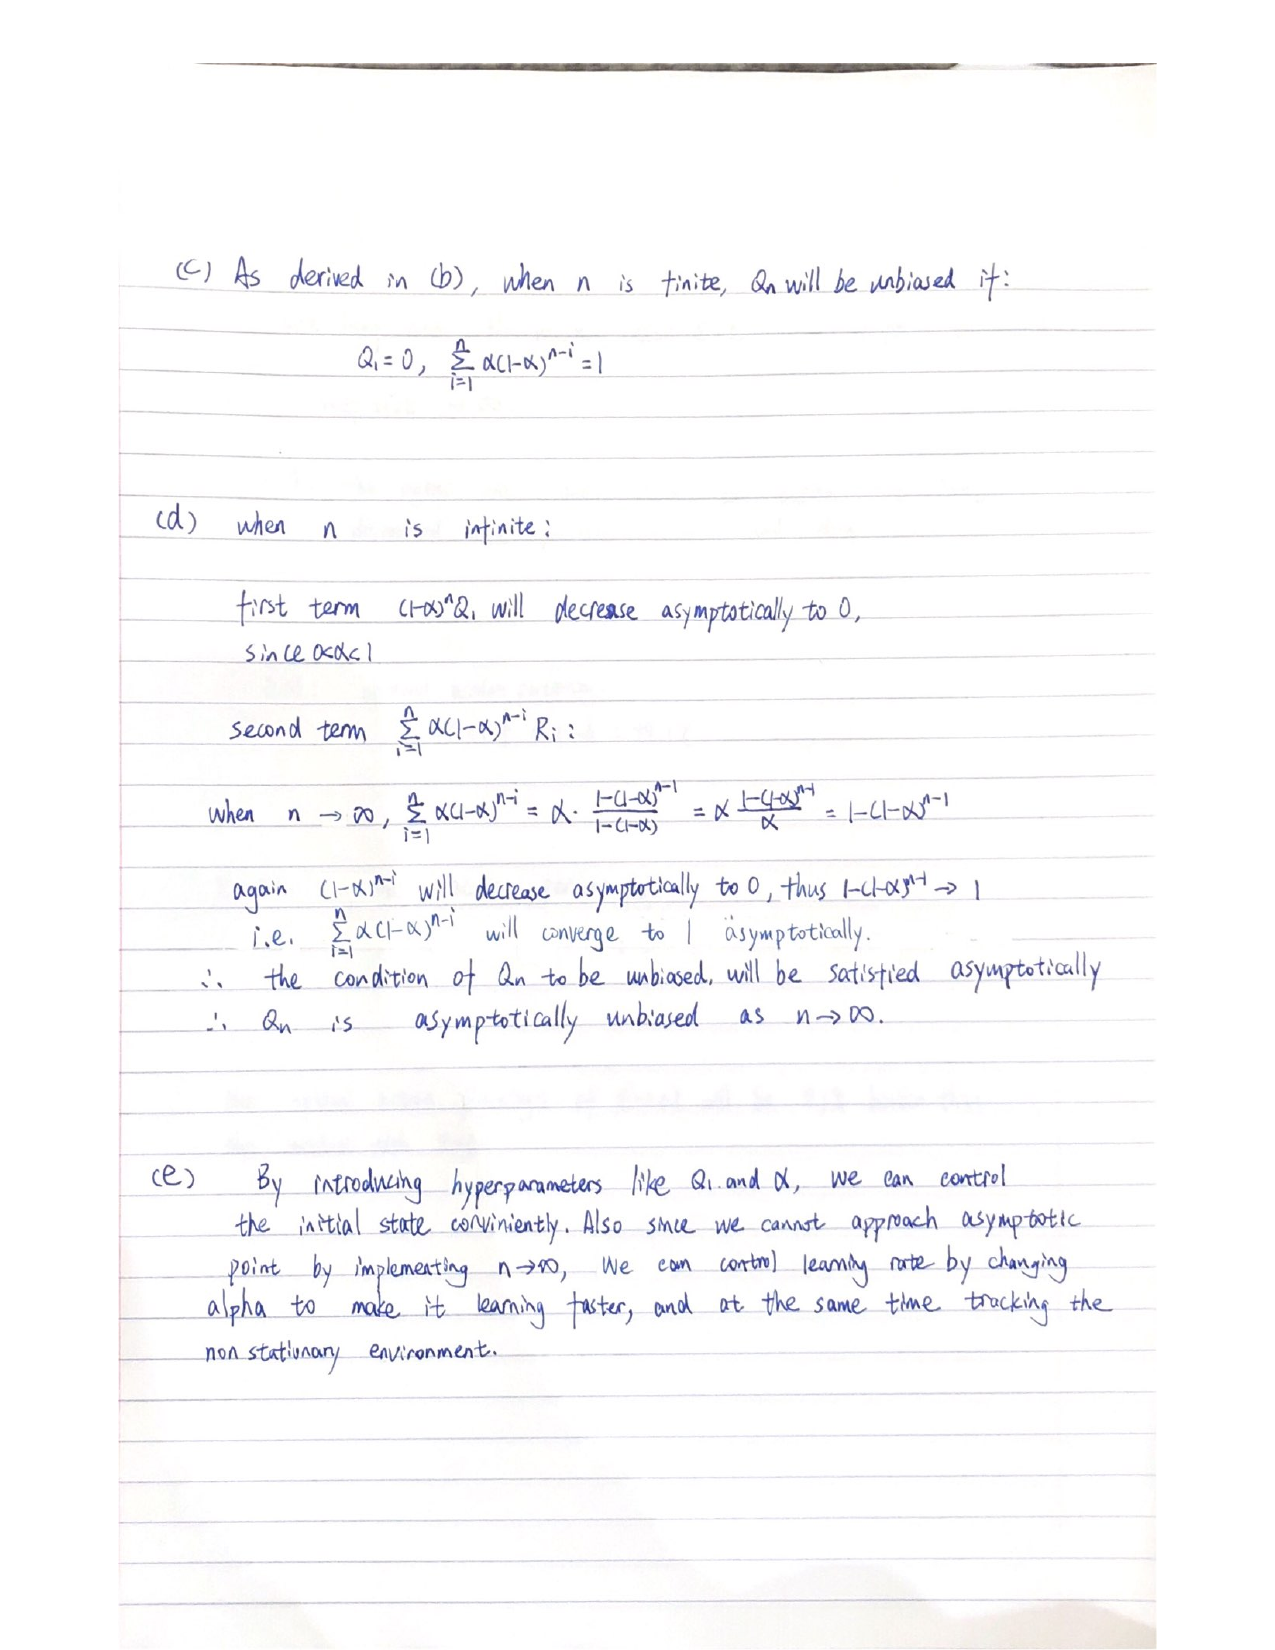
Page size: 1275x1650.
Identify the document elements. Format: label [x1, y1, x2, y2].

picture [118, 63, 1157, 1650]
